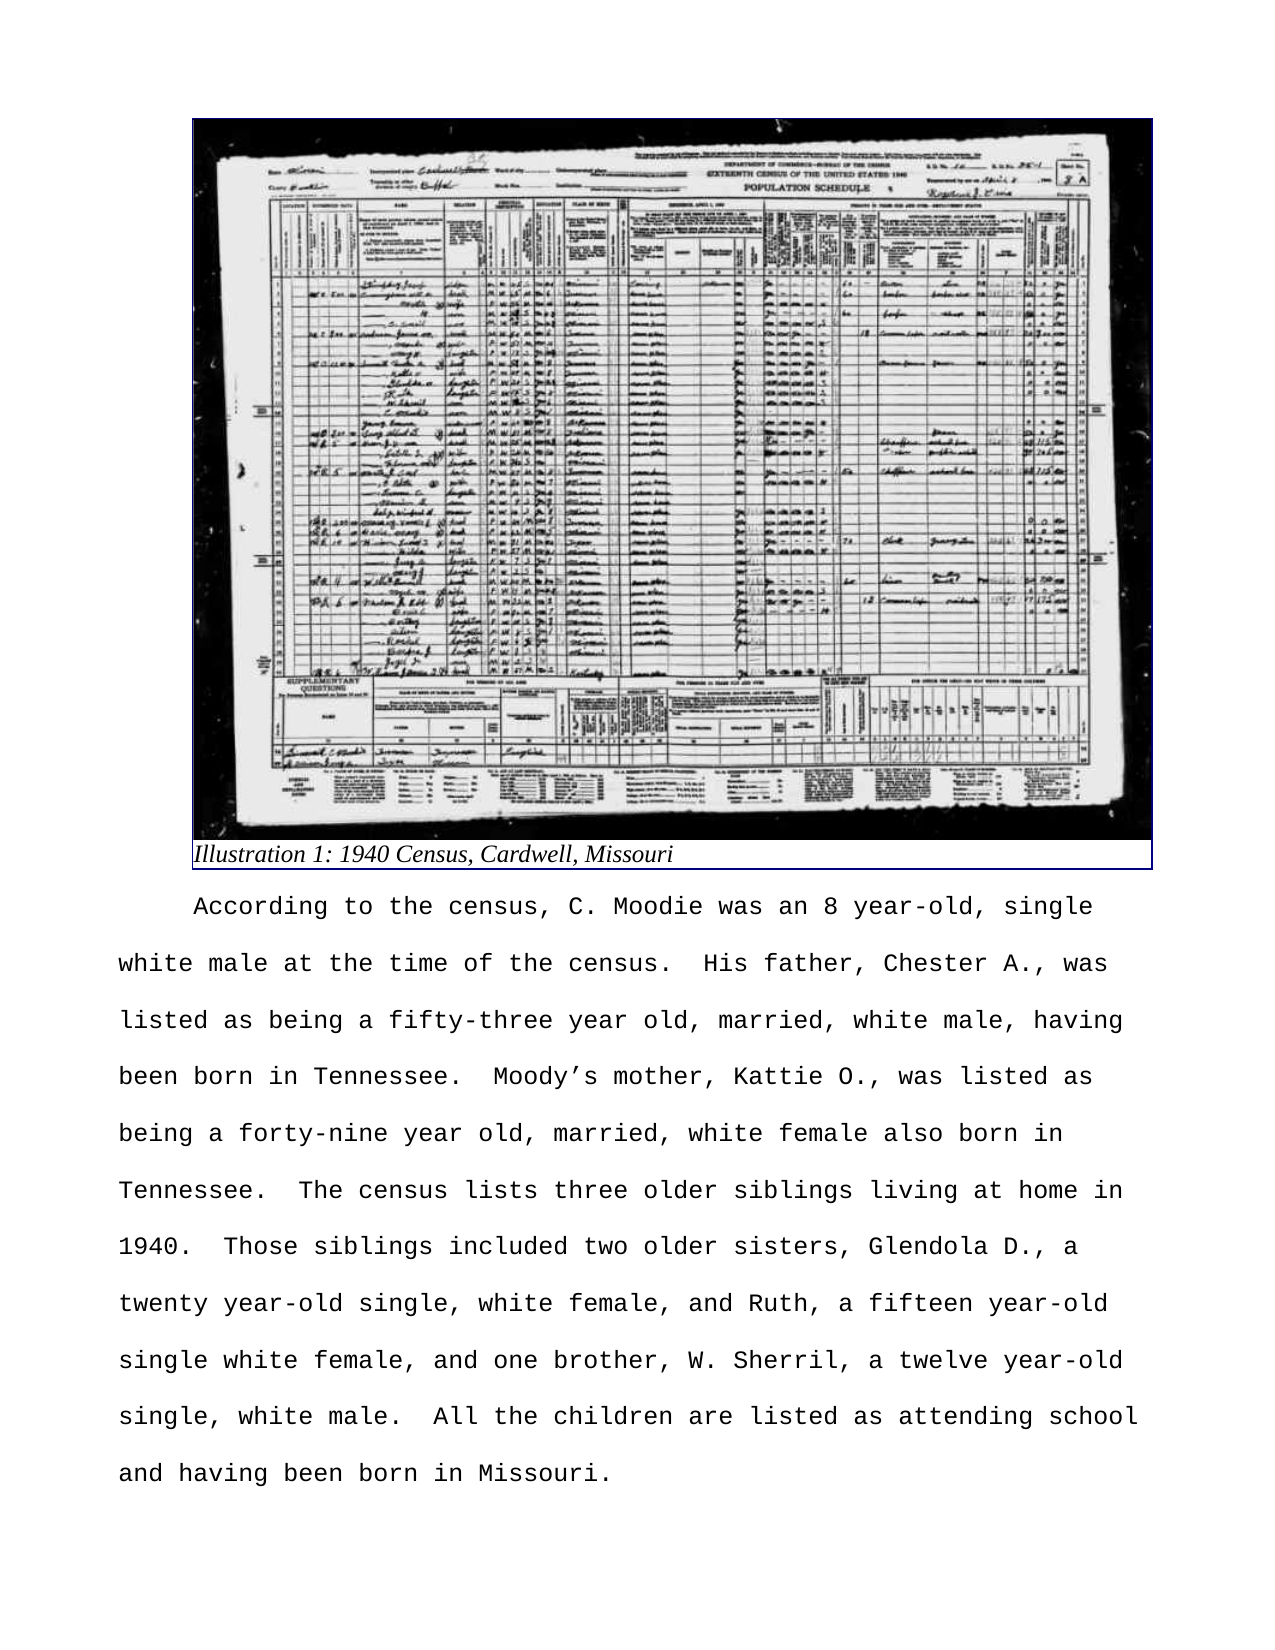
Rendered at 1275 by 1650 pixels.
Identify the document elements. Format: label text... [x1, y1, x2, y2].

text According to the census, C. Moodie was an 8 year-old, single white male at the time of the census. His father, Chester A., was listed as being a fifty-three year old, married, white male, having been born in Tennessee. Moody’s mother, Kattie O., was listed as being a forty-nine year old, married, white female also born in Tennessee. The census lists three older siblings living at home in 1940. Those siblings included two older sisters, Glendola D., a twenty year-old single, white female, and Ruth, a fifteen year-old single white female, and one brother, W. Sherril, a twelve year-old single, white male. All the children are listed as attending school and having been born in Missouri. [118, 894, 1157, 1489]
picture [193, 119, 1152, 840]
list Illustration 1: 1940 Census, Cardwell, Missouri [193, 840, 1151, 868]
